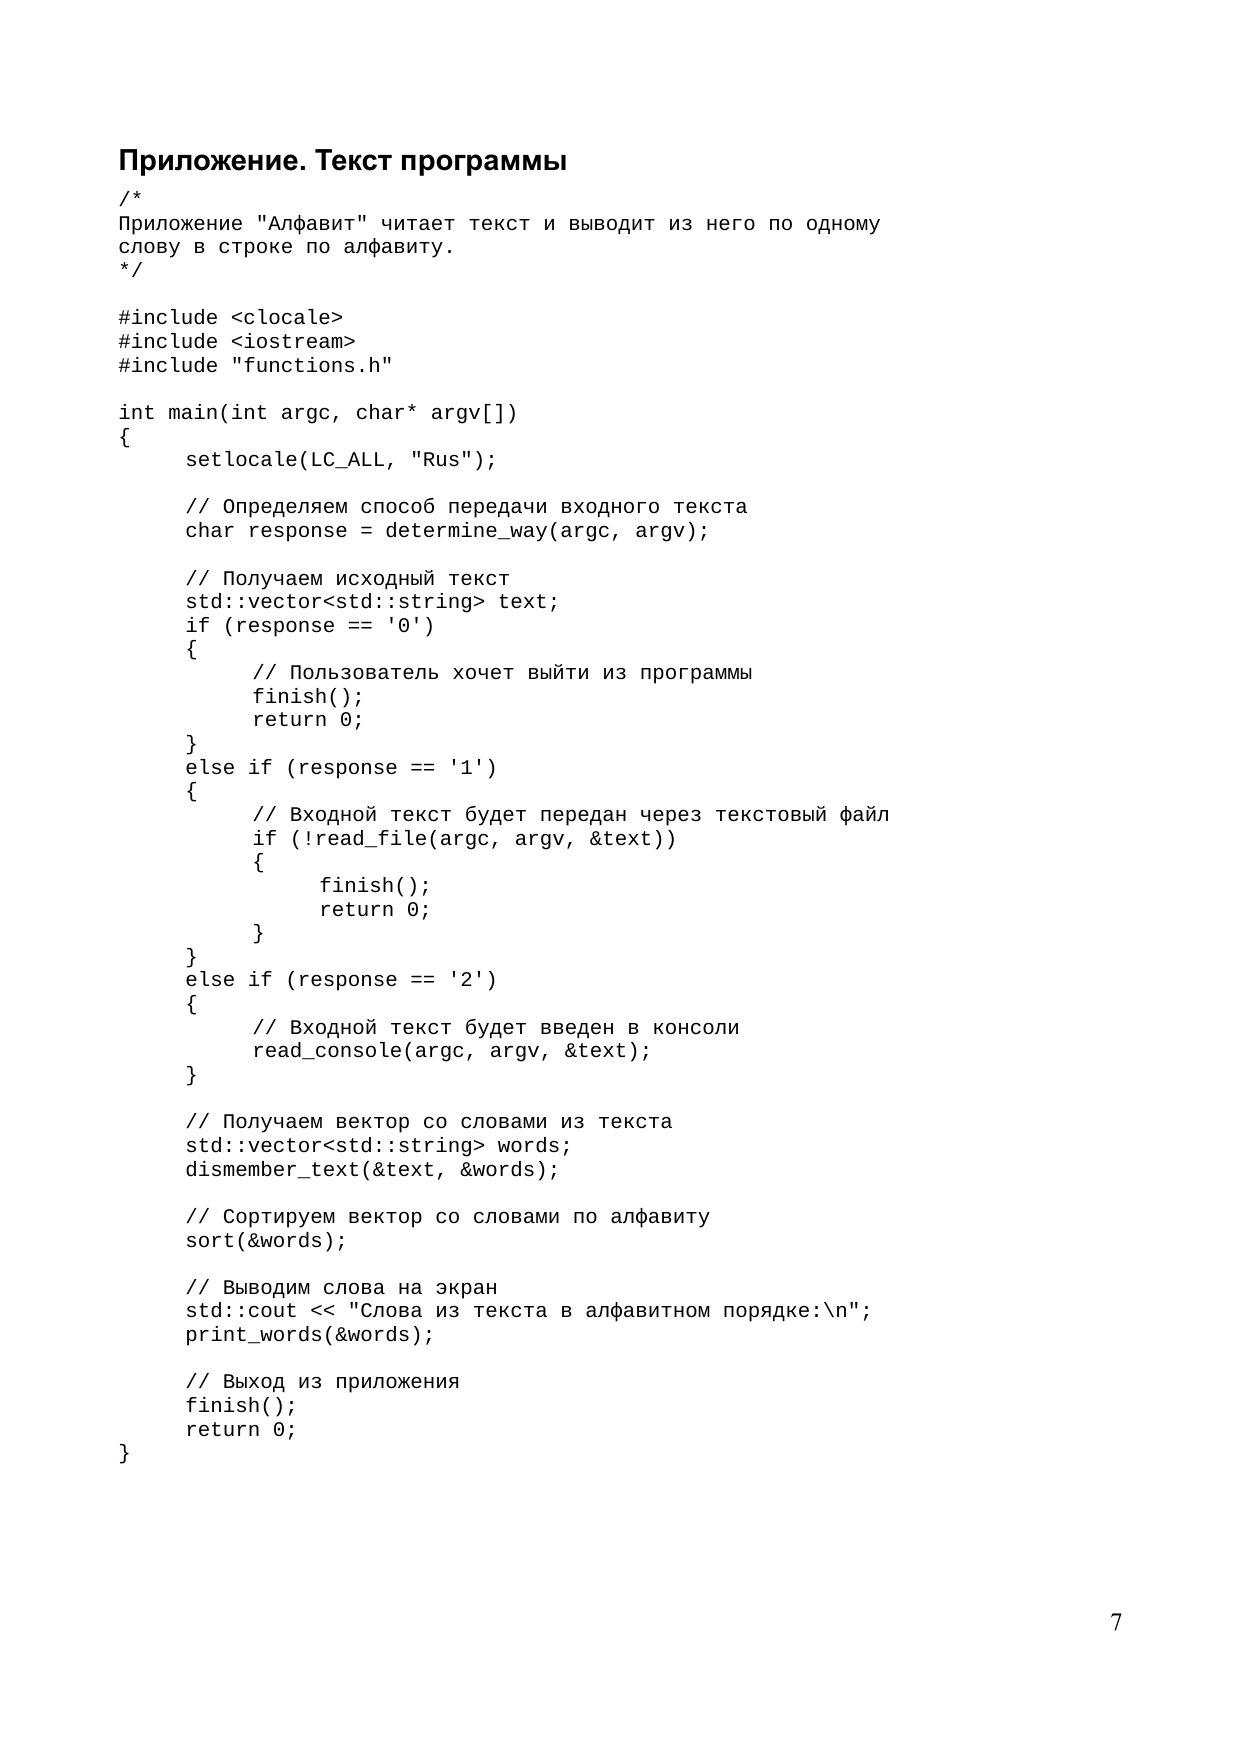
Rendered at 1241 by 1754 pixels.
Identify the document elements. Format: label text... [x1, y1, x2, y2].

text // Пользователь хочет выйти из программы [118, 662, 1122, 686]
text char response = determine_way(argc, argv); [118, 520, 1122, 544]
text if (response == '0') [118, 615, 1122, 638]
text else if (response == '2') [118, 969, 1122, 993]
text // Выход из приложения [118, 1371, 1122, 1395]
text /* [118, 189, 1122, 213]
text // Получаем исходный текст [118, 567, 1122, 591]
text std::vector<std::string> words; [118, 1135, 1122, 1159]
text if (!read_file(argc, argv, &text)) [118, 828, 1122, 851]
text // Входной текст будет передан через текстовый файл [118, 804, 1122, 828]
subtitle Приложение. Текст программы [118, 143, 1122, 177]
text finish(); [118, 875, 1122, 898]
text */ [118, 260, 1122, 284]
text } [118, 733, 1122, 757]
text } [118, 1442, 1122, 1466]
text print_words(&words); [118, 1324, 1122, 1348]
text Приложение "Алфавит" читает текст и выводит из него по одному [118, 213, 1122, 236]
text // Выводим слова на экран [118, 1277, 1122, 1301]
text // Сортируем вектор со словами по алфавиту [118, 1206, 1122, 1229]
text } [118, 922, 1122, 946]
text std::cout << "Слова из текста в алфавитном порядке:\n"; [118, 1301, 1122, 1324]
text #include "functions.h" [118, 355, 1122, 378]
text else if (response == '1') [118, 757, 1122, 780]
text } [118, 946, 1122, 969]
text // Получаем вектор со словами из текста [118, 1111, 1122, 1135]
text слову в строке по алфавиту. [118, 236, 1122, 260]
text read_console(argc, argv, &text); [118, 1040, 1122, 1064]
text return 0; [118, 1419, 1122, 1442]
text #include <iostream> [118, 331, 1122, 355]
text // Определяем способ передачи входного текста [118, 497, 1122, 520]
text return 0; [118, 709, 1122, 733]
text sort(&words); [118, 1229, 1122, 1253]
text return 0; [118, 898, 1122, 922]
text { [118, 851, 1122, 875]
text { [118, 426, 1122, 449]
text finish(); [118, 686, 1122, 709]
text finish(); [118, 1395, 1122, 1419]
text { [118, 993, 1122, 1017]
text dismember_text(&text, &words); [118, 1159, 1122, 1182]
text int main(int argc, char* argv[]) [118, 402, 1122, 426]
text { [118, 780, 1122, 804]
text // Входной текст будет введен в консоли [118, 1017, 1122, 1040]
text std::vector<std::string> text; [118, 591, 1122, 615]
text setlocale(LC_ALL, "Rus"); [118, 449, 1122, 473]
text } [118, 1064, 1122, 1088]
text #include <clocale> [118, 307, 1122, 331]
text { [118, 638, 1122, 662]
